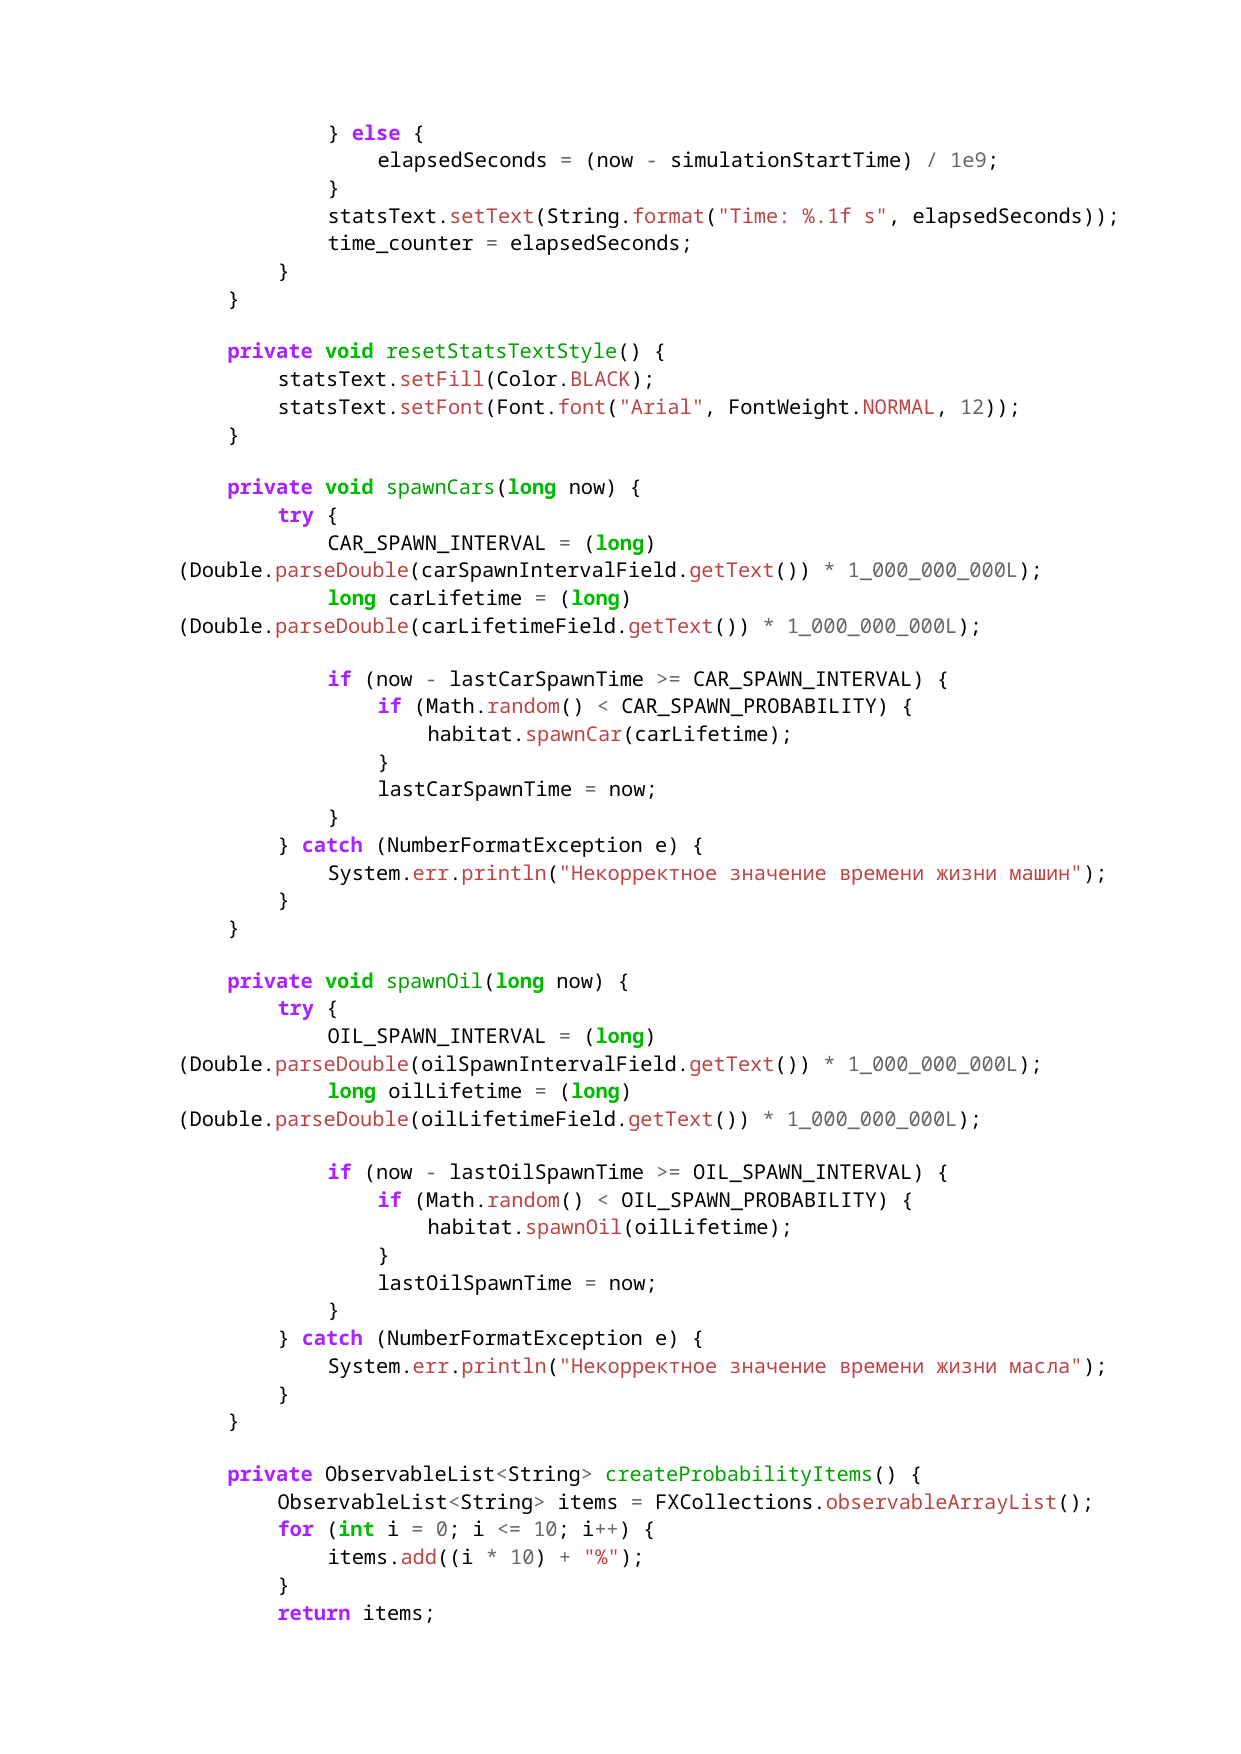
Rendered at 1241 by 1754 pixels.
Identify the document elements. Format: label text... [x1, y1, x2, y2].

text elapsedSeconds = (now - simulationStartTime) / 1e9; [177, 146, 1152, 173]
text lastOilSpawnTime = now; [177, 1268, 1152, 1296]
text } [177, 1379, 1152, 1407]
text } catch (NumberFormatException e) { [177, 1324, 1152, 1351]
text statsText.setText(String.format("Time: %.1f s", elapsedSeconds)); [177, 201, 1152, 229]
text try { [177, 501, 1152, 528]
text if (now - lastCarSpawnTime >= CAR_SPAWN_INTERVAL) { [177, 664, 1152, 692]
text } [177, 257, 1152, 284]
text } [177, 284, 1152, 312]
text habitat.spawnCar(carLifetime); [177, 719, 1152, 747]
text CAR_SPAWN_INTERVAL = (long)(Double.parseDouble(carSpawnIntervalField.getText()) * 1_000_000_000L); [177, 528, 1152, 584]
text System.err.println("Некорректное значение времени жизни машин"); [177, 858, 1152, 886]
text System.err.println("Некорректное значение времени жизни масла"); [177, 1351, 1152, 1379]
text if (Math.random() < CAR_SPAWN_PROBABILITY) { [177, 692, 1152, 719]
text OIL_SPAWN_INTERVAL = (long)(Double.parseDouble(oilSpawnIntervalField.getText()) * 1_000_000_000L); [177, 1022, 1152, 1077]
text ObservableList<String> items = FXCollections.observableArrayList(); [177, 1487, 1152, 1515]
text } [177, 1407, 1152, 1434]
text long carLifetime = (long)(Double.parseDouble(carLifetimeField.getText()) * 1_000_000_000L); [177, 584, 1152, 639]
text } [177, 747, 1152, 775]
text } [177, 1241, 1152, 1268]
text } else { [177, 118, 1152, 146]
text private void spawnCars(long now) { [177, 473, 1152, 501]
text } [177, 803, 1152, 830]
text statsText.setFont(Font.font("Arial", FontWeight.NORMAL, 12)); [177, 392, 1152, 420]
text long oilLifetime = (long)(Double.parseDouble(oilLifetimeField.getText()) * 1_000_000_000L); [177, 1077, 1152, 1132]
text } [177, 886, 1152, 913]
text private void resetStatsTextStyle() { [177, 337, 1152, 365]
text if (now - lastOilSpawnTime >= OIL_SPAWN_INTERVAL) { [177, 1157, 1152, 1185]
text statsText.setFill(Color.BLACK); [177, 365, 1152, 392]
text if (Math.random() < OIL_SPAWN_PROBABILITY) { [177, 1185, 1152, 1213]
text } [177, 1570, 1152, 1598]
text for (int i = 0; i <= 10; i++) { [177, 1515, 1152, 1543]
text return items; [177, 1598, 1152, 1626]
text time_counter = elapsedSeconds; [177, 229, 1152, 257]
text } [177, 1296, 1152, 1324]
text lastCarSpawnTime = now; [177, 775, 1152, 803]
text try { [177, 994, 1152, 1022]
text } catch (NumberFormatException e) { [177, 830, 1152, 858]
text habitat.spawnOil(oilLifetime); [177, 1213, 1152, 1241]
text } [177, 913, 1152, 941]
text } [177, 420, 1152, 448]
text private ObservableList<String> createProbabilityItems() { [177, 1459, 1152, 1487]
text items.add((i * 10) + "%"); [177, 1543, 1152, 1570]
text } [177, 173, 1152, 201]
text private void spawnOil(long now) { [177, 966, 1152, 994]
